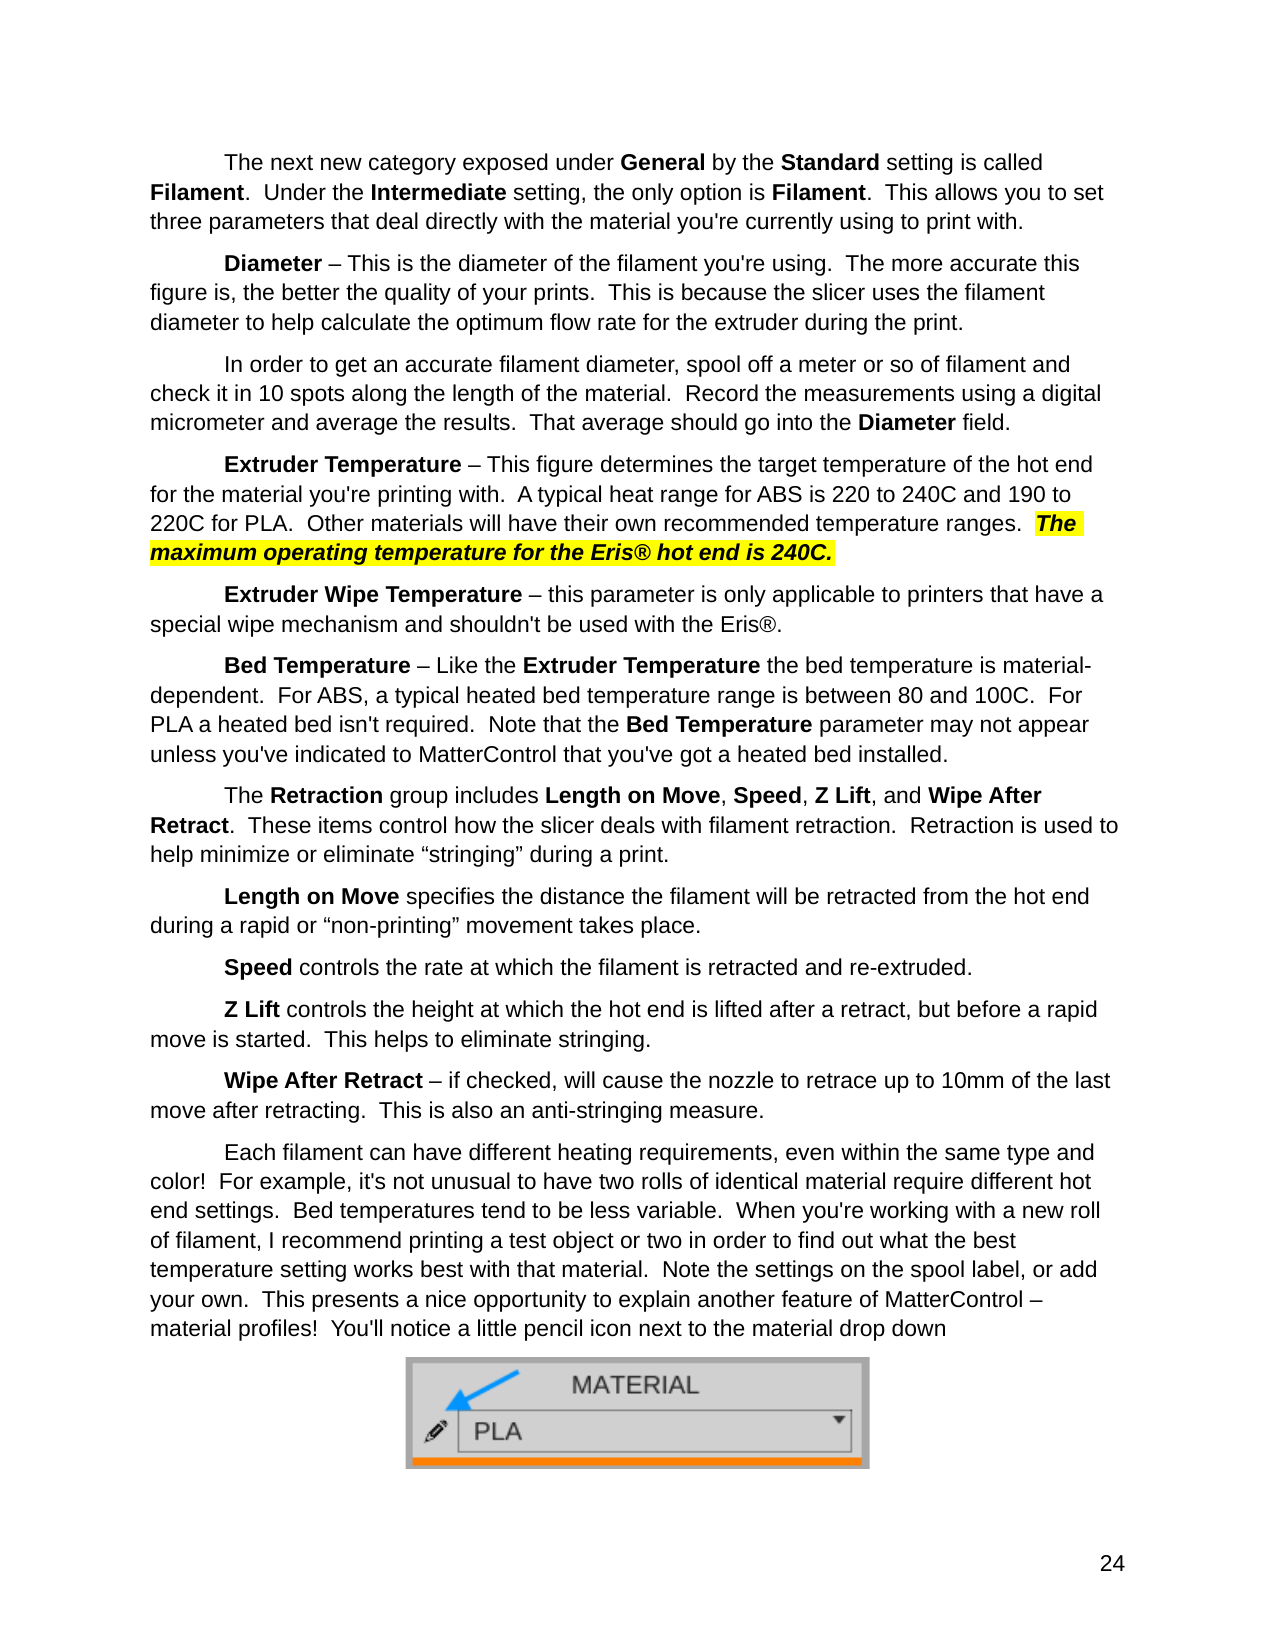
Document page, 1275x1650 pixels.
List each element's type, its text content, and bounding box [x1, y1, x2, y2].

text Z Lift controls the height at which the hot end is lifted after a retract, but before a rapid move is started. This helps to eliminate stringing. [150, 997, 1125, 1052]
text Extruder Temperature – This figure determines the target temperature of the hot end for the material you're printing with. A typical heat range for ABS is 220 to 240C and 190 to 220C for PLA. Other materials will have their own recommended temperature ranges. The maximum operating temperature for the Eris® hot end is 240C. [150, 452, 1125, 566]
text The next new category exposed under General by the Standard setting is called Filament. Under the Intermediate setting, the only option is Filament. This allows you to set three parameters that deal directly with the material you're currently using to print with. [150, 150, 1125, 234]
picture [405, 1357, 870, 1469]
text Bed Temperature – Like the Extruder Temperature the bed temperature is material-dependent. For ABS, a typical heated bed temperature range is between 80 and 100C. For PLA a heated bed isn't required. Note that the Bed Temperature parameter may not appear unless you've indicated to MatterControl that you've got a heated bed installed. [150, 653, 1125, 767]
text Extruder Wipe Temperature – this parameter is only applicable to printers that have a special wipe mechanism and shouldn't be used with the Eris®. [150, 582, 1125, 637]
text The Retraction group includes Length on Move, Speed, Z Lift, and Wipe After Retract. These items control how the slicer deals with filament retraction. Retraction is used to help minimize or eliminate “stringing” during a print. [150, 783, 1125, 867]
text Diameter – This is the diameter of the filament you're using. The more accurate this figure is, the better the quality of your prints. This is because the slicer uses the filament diameter to help calculate the optimum flow rate for the extruder during the print. [150, 251, 1125, 335]
text Each filament can have different heating requirements, even within the same type and color! For example, it's not unusual to have two rolls of identical material require different hot end settings. Bed temperatures tend to be less variable. When you're working with a new roll of filament, I recommend printing a test object or two in order to find out what the best temperature setting works best with that material. Note the settings on the spool label, or add your own. This presents a nice opportunity to explain another feature of MatterControl – material profiles! You'll notice a little pencil icon next to the material drop down [150, 1139, 1125, 1341]
text In order to get an accurate filament diameter, spool off a meter or so of filament and check it in 10 spots along the length of the material. Record the measurements using a digital micrometer and average the results. That average should go into the Diameter field. [150, 351, 1125, 436]
text Speed controls the rate at which the filament is retracted and re-extruded. [150, 955, 1125, 981]
text Length on Move specifies the distance the filament will be retracted from the hot end during a rapid or “non-printing” movement takes place. [150, 884, 1125, 939]
text Wipe After Retract – if checked, will cause the nozzle to retrace up to 10mm of the last move after retracting. This is also an anti-stringing measure. [150, 1068, 1125, 1123]
